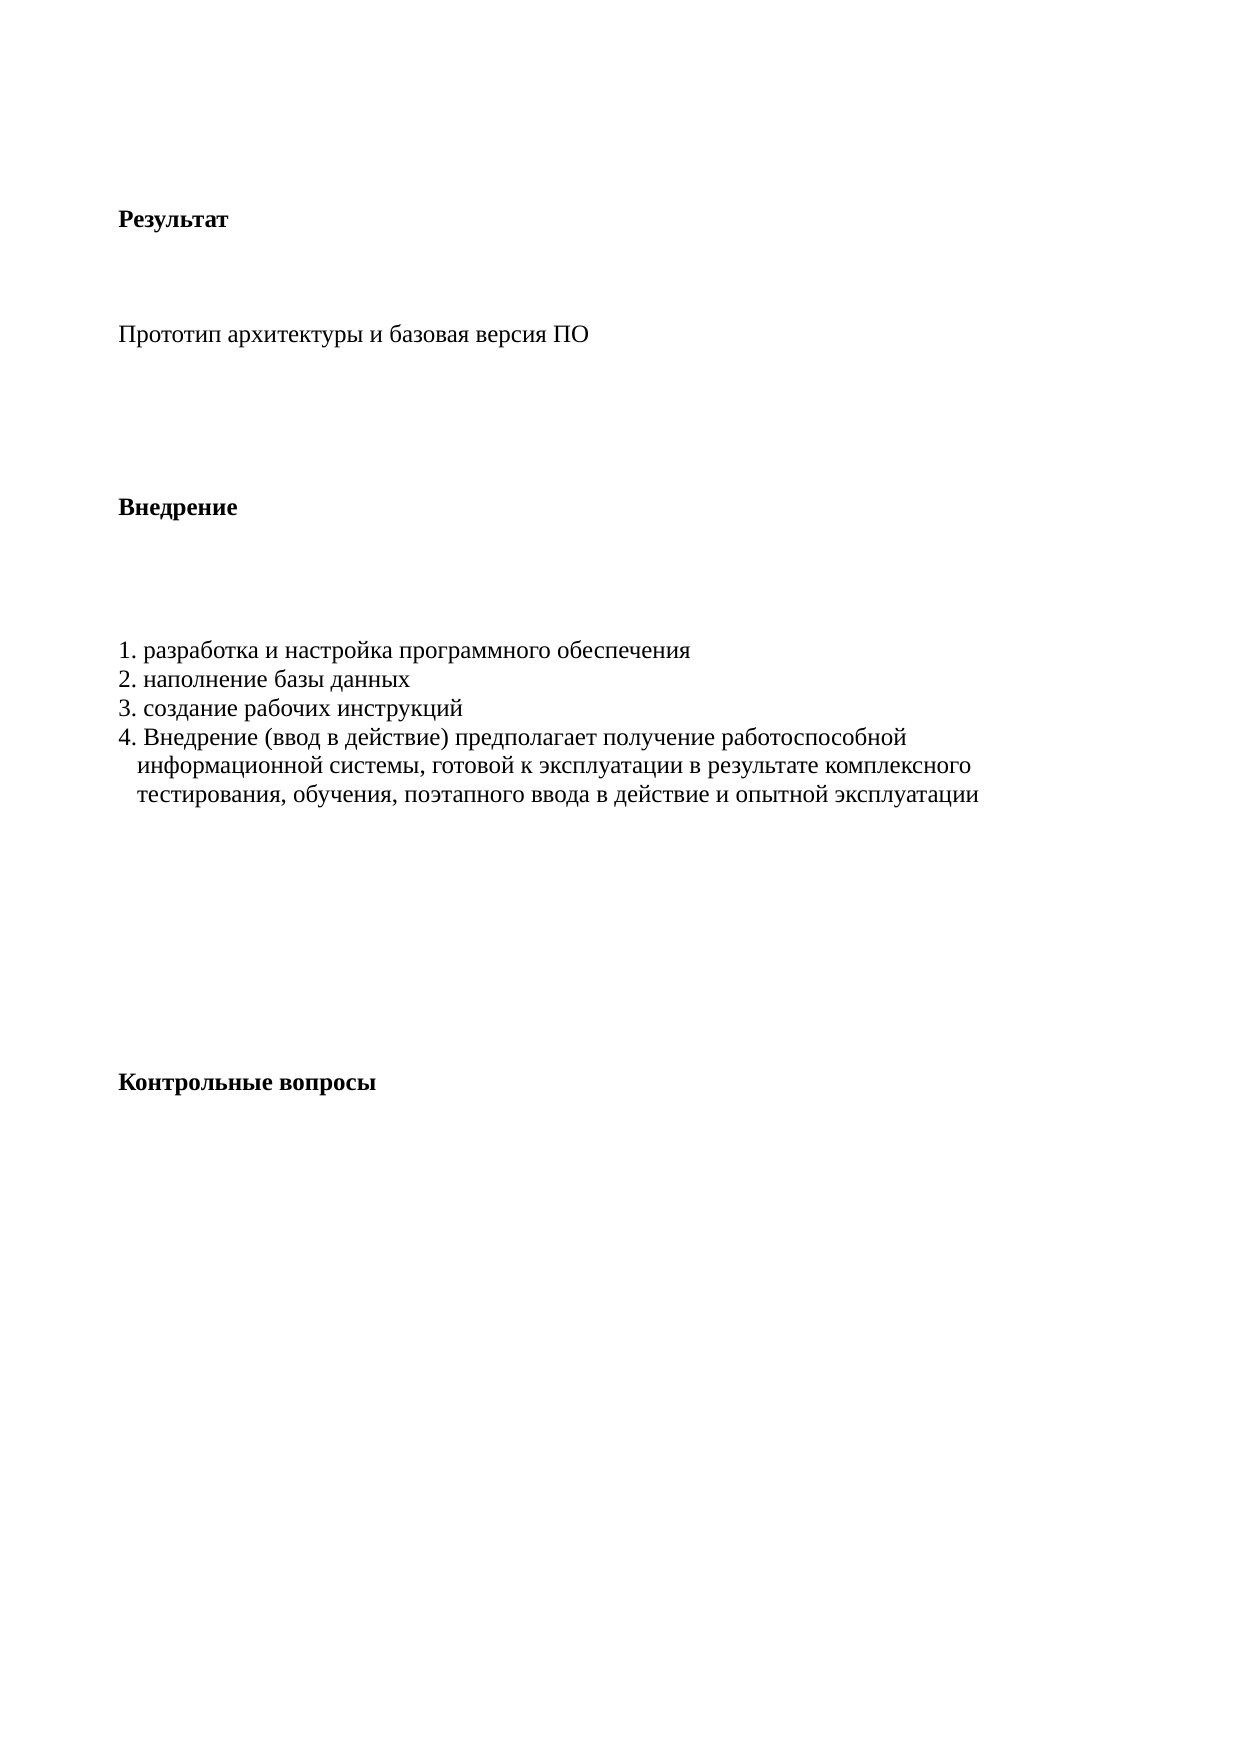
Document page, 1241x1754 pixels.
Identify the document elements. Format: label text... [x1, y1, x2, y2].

text информационной системы, готовой к эксплуатации в результате комплексного [118, 751, 1122, 779]
text Внедрение [118, 492, 1122, 521]
text 4. Внедрение (ввод в действие) предполагает получение работоспособной [118, 722, 1122, 751]
text тестирования, обучения, поэтапного ввода в действие и опытной эксплуатации [118, 779, 1122, 808]
text 1. разработка и настройка программного обеспечения [118, 636, 1122, 664]
text 3. создание рабочих инструкций [118, 693, 1122, 722]
text Контрольные вопросы [118, 1067, 1122, 1096]
text Прототип архитектуры и базовая версия ПО [118, 319, 1122, 348]
text 2. наполнение базы данных [118, 664, 1122, 693]
text Результат [118, 204, 1122, 233]
